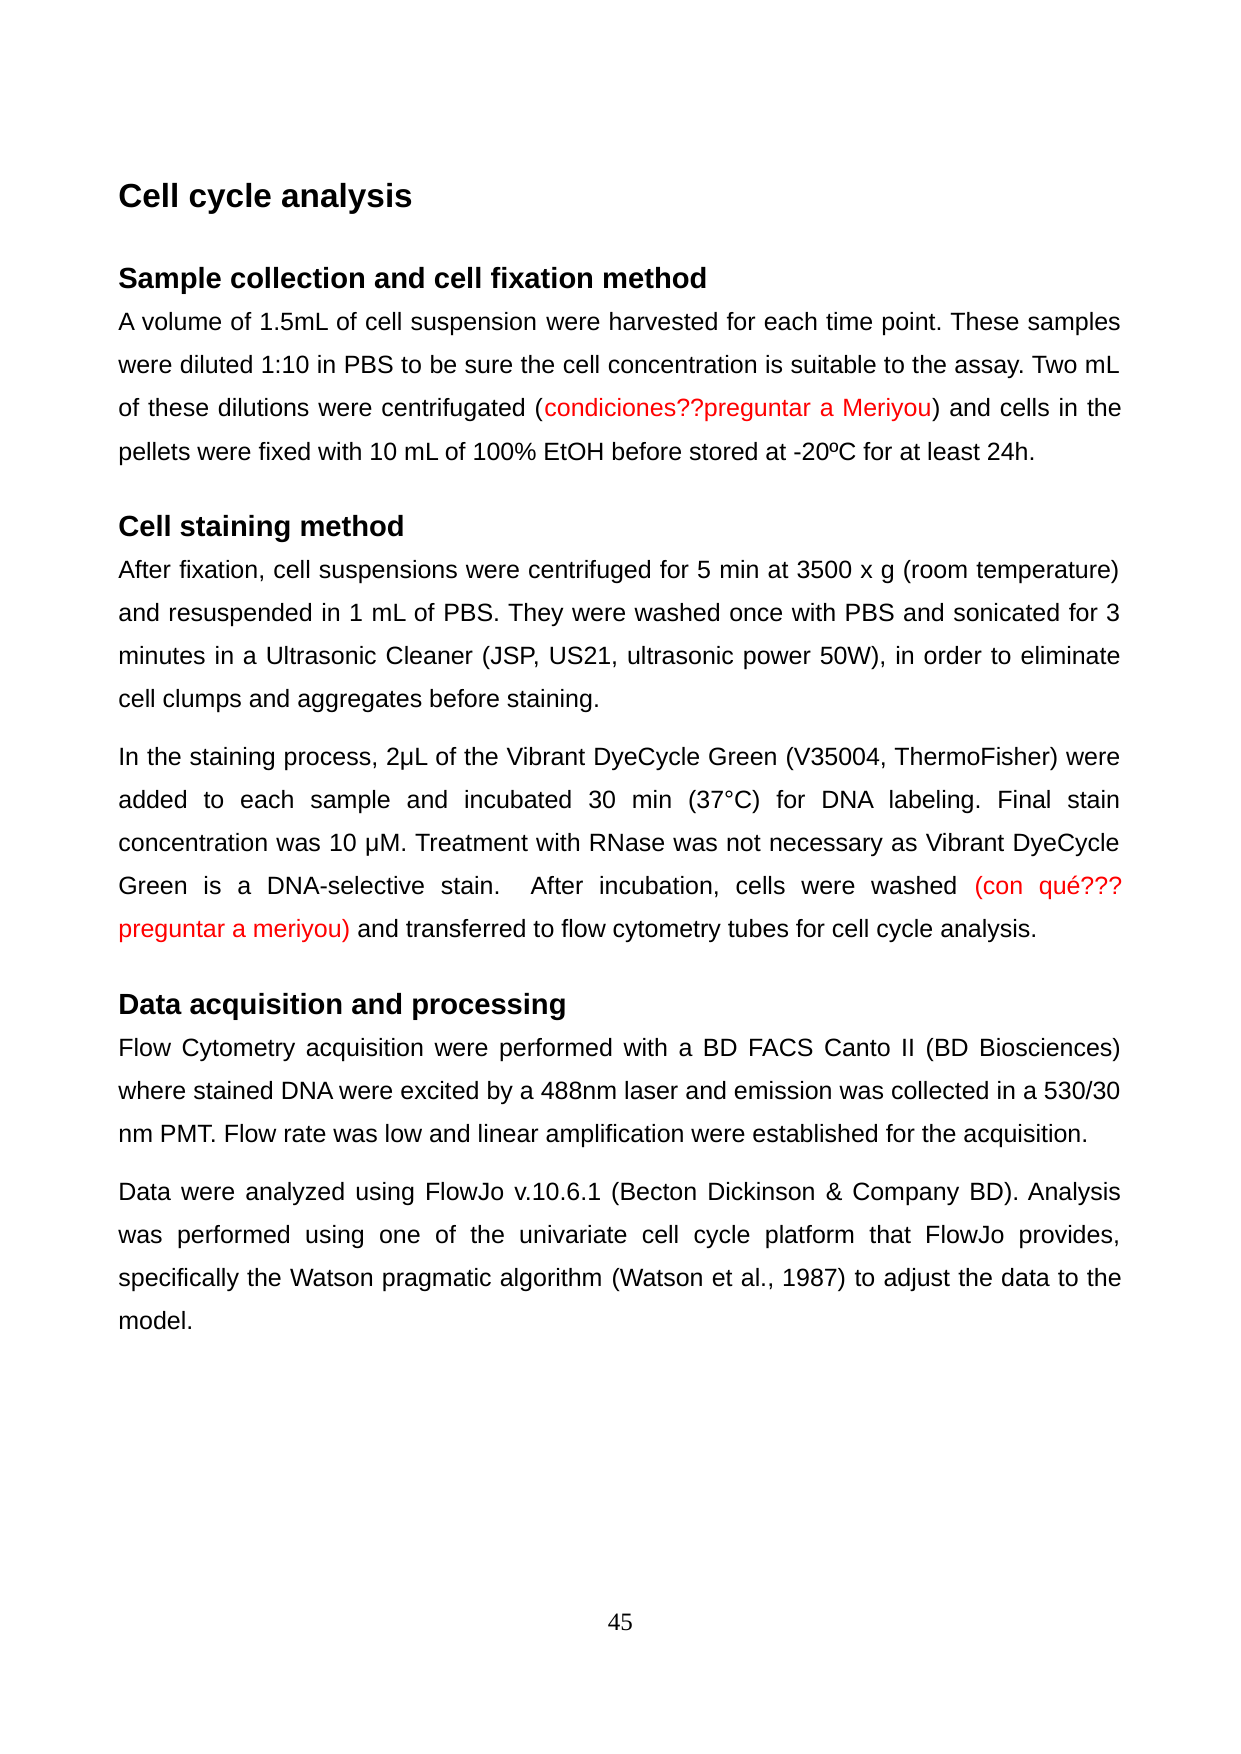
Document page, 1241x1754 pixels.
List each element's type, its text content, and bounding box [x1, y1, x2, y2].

text Data were analyzed using FlowJo v.10.6.1 (Becton Dickinson & Company BD). Analysis was performed using one of the univariate cell cycle platform that FlowJo provides, specifically the Watson pragmatic algorithm (Watson et al., 1987)⁠ to adjust the data to the model. [118, 1177, 1122, 1335]
subtitle Cell staining method [118, 509, 1122, 542]
subtitle Sample collection and cell fixation method [118, 261, 1122, 294]
text After fixation, cell suspensions were centrifuged for 5 min at 3500 x g (room temperature) and resuspended in 1 mL of PBS. They were washed once with PBS and sonicated for 3 minutes in a Ultrasonic Cleaner (JSP, US21, ultrasonic power 50W), in order to eliminate cell clumps and aggregates before staining. [118, 555, 1122, 713]
text A volume of 1.5mL of cell suspension were harvested for each time point. These samples were diluted 1:10 in PBS to be sure the cell concentration is suitable to the assay. Two mL of these dilutions were centrifugated (condiciones??preguntar a Meriyou) and cells in the pellets were ﬁxed with 10 mL of 100% EtOH before stored at -20ºC for at least 24h. [118, 307, 1122, 465]
subtitle Data acquisition and processing [118, 987, 1122, 1020]
subtitle Cell cycle analysis [118, 176, 1122, 215]
text Flow Cytometry acquisition were performed with a BD FACS Canto II (BD Biosciences) where stained DNA were excited by a 488nm laser and emission was collected in a 530/30 nm PMT. Flow rate was low and linear amplification were established for the acquisition. [118, 1033, 1122, 1148]
text In the staining process, 2μL of the Vibrant DyeCycle Green (V35004, ThermoFisher) were added to each sample and incubated 30 min (37°C) for DNA labeling. Final stain concentration was 10 μM. Treatment with RNase was not necessary as Vibrant DyeCycle Green is a DNA-selective stain. After incubation, cells were washed (con qué??? preguntar a meriyou) and transferred to ﬂow cytometry tubes for cell cycle analysis. [118, 742, 1122, 943]
